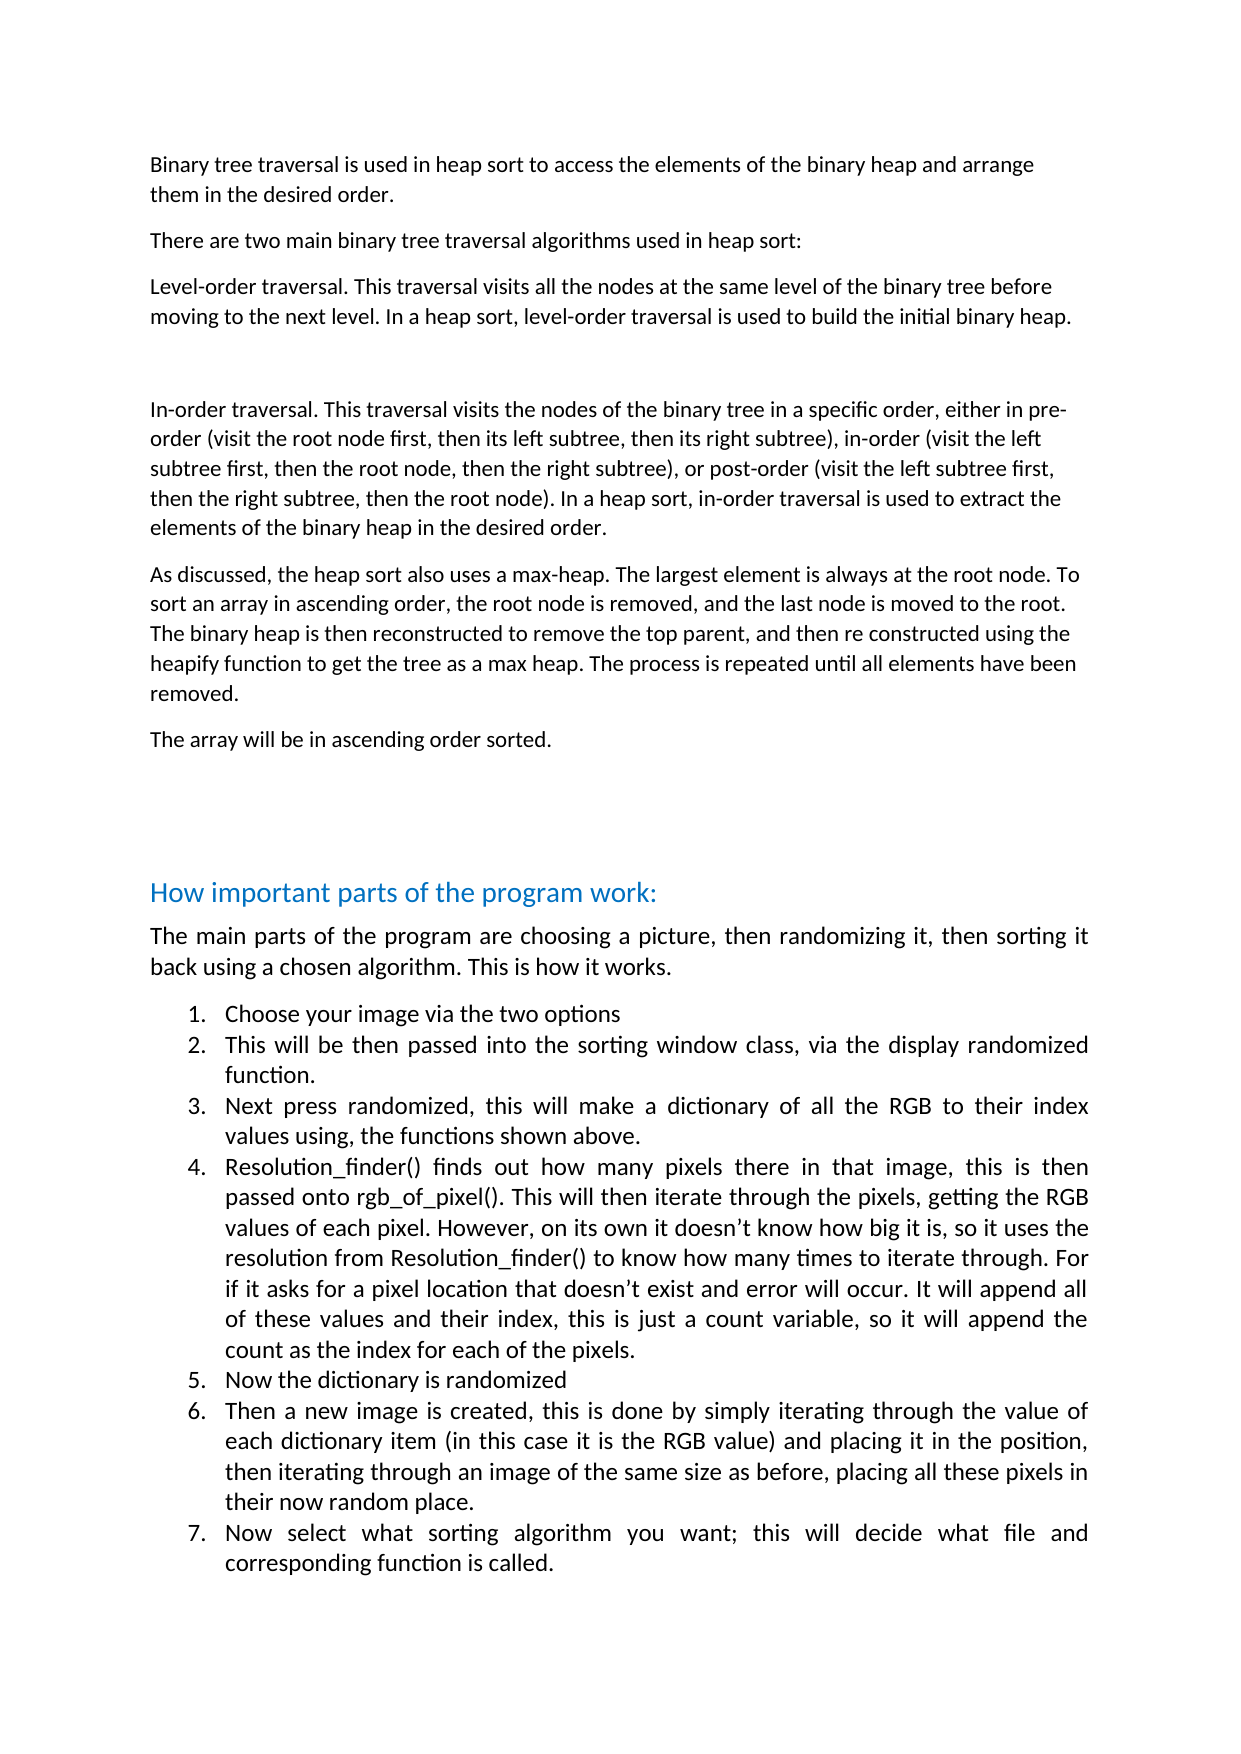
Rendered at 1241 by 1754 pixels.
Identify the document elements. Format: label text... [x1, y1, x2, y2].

list Now select what sorting algorithm you want; this will decide what file and corresponding function is called. [187, 1517, 1090, 1578]
list Next press randomized, this will make a dictionary of all the RGB to their index values using, the functions shown above. [187, 1090, 1090, 1151]
text As discussed, the heap sort also uses a max-heap. The largest element is always at the root node. To sort an array in ascending order, the root node is removed, and the last node is moved to the root. The binary heap is then reconstructed to remove the top parent, and then re constructed using the heapify function to get the tree as a max heap. The process is repeated until all elements have been removed. [150, 560, 1090, 707]
text The array will be in ascending order sorted. [150, 725, 1090, 753]
text There are two main binary tree traversal algorithms used in heap sort: [150, 226, 1090, 254]
text Binary tree traversal is used in heap sort to access the elements of the binary heap and arrange them in the desired order. [150, 150, 1090, 208]
list This will be then passed into the sorting window class, via the display randomized function. [187, 1029, 1090, 1090]
text Level-order traversal. This traversal visits all the nodes at the same level of the binary tree before moving to the next level. In a heap sort, level-order traversal is used to build the initial binary heap. [150, 272, 1090, 330]
text In-order traversal. This traversal visits the nodes of the binary tree in a specific order, either in pre-order (visit the root node first, then its left subtree, then its right subtree), in-order (visit the left subtree first, then the root node, then the right subtree), or post-order (visit the left subtree first, then the right subtree, then the root node). In a heap sort, in-order traversal is used to extract the elements of the binary heap in the desired order. [150, 395, 1090, 542]
list Now the dictionary is randomized [187, 1364, 1090, 1395]
text The main parts of the program are choosing a picture, then randomizing it, then sorting it back using a chosen algorithm. This is how it works. [150, 921, 1090, 982]
list Choose your image via the two options [187, 998, 1090, 1029]
list Then a new image is created, this is done by simply iterating through the value of each dictionary item (in this case it is the RGB value) and placing it in the position, then iterating through an image of the same size as before, placing all these pixels in their now random place. [187, 1395, 1090, 1517]
list Resolution_finder() finds out how many pixels there in that image, this is then passed onto rgb_of_pixel(). This will then iterate through the pixels, getting the RGB values of each pixel. However, on its own it doesn’t know how big it is, so it uses the resolution from Resolution_finder() to know how many times to iterate through. For if it asks for a pixel location that doesn’t exist and error will occur. It will append all of these values and their index, this is just a count variable, so it will append the count as the index for each of the pixels. [187, 1151, 1090, 1364]
subtitle How important parts of the program work: [150, 874, 1090, 910]
